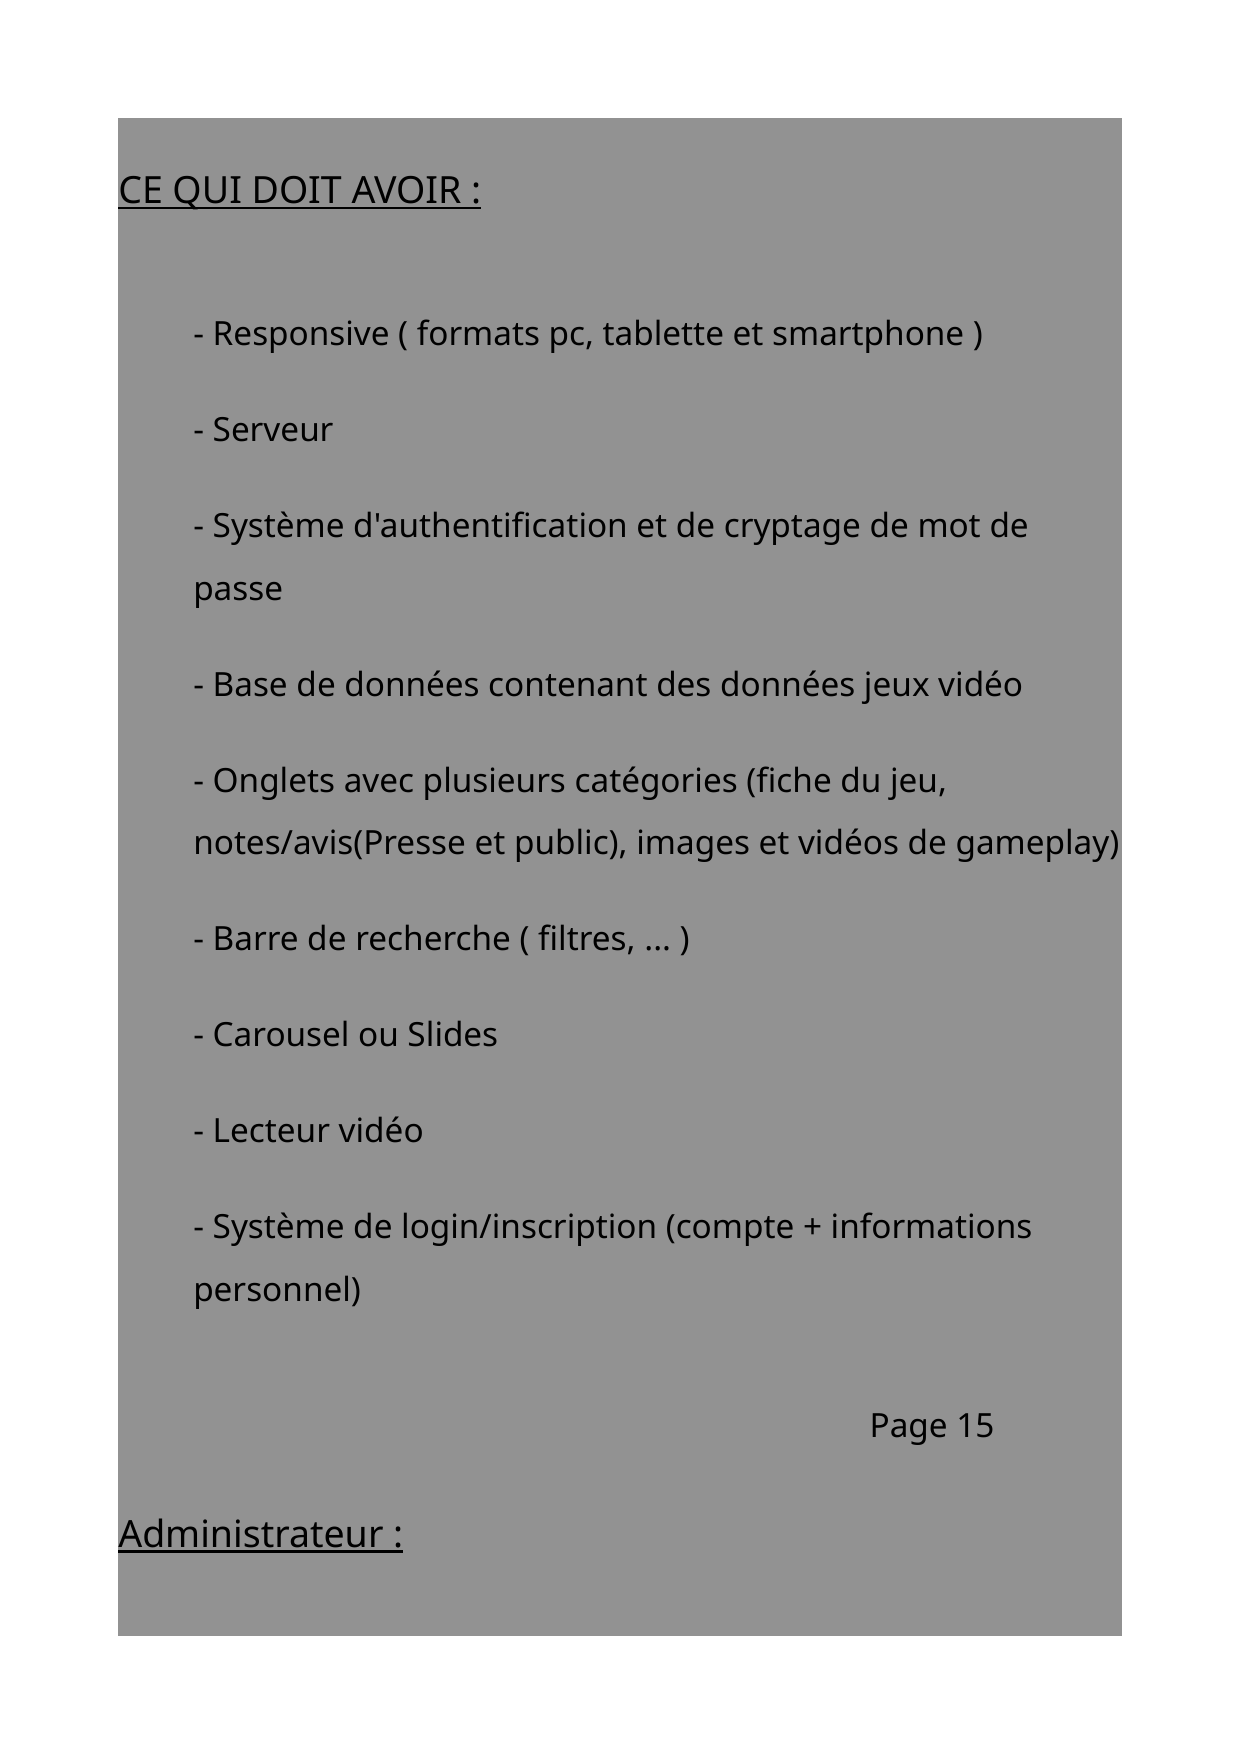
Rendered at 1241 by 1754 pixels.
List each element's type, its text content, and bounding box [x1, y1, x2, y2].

text - Serveur [193, 406, 1122, 451]
text - Système de login/inscription (compte + informations personnel) [193, 1203, 1122, 1311]
text - Lecteur vidéo [193, 1107, 1122, 1152]
text - Système d'authentification et de cryptage de mot de passe [193, 502, 1122, 610]
text Page 15 [118, 1361, 1122, 1449]
text Administrateur : [118, 1471, 1122, 1558]
text - Carousel ou Slides [193, 1011, 1122, 1056]
text - Onglets avec plusieurs catégories (fiche du jeu, notes/avis(Presse et public), images et vidéos de gameplay) [193, 756, 1122, 864]
text - Base de données contenant des données jeux vidéo [193, 660, 1122, 706]
text - Responsive ( formats pc, tablette et smartphone ) [193, 310, 1122, 355]
text CE QUI DOIT AVOIR : [118, 163, 1122, 214]
text - Barre de recherche ( filtres, ... ) [193, 915, 1122, 960]
